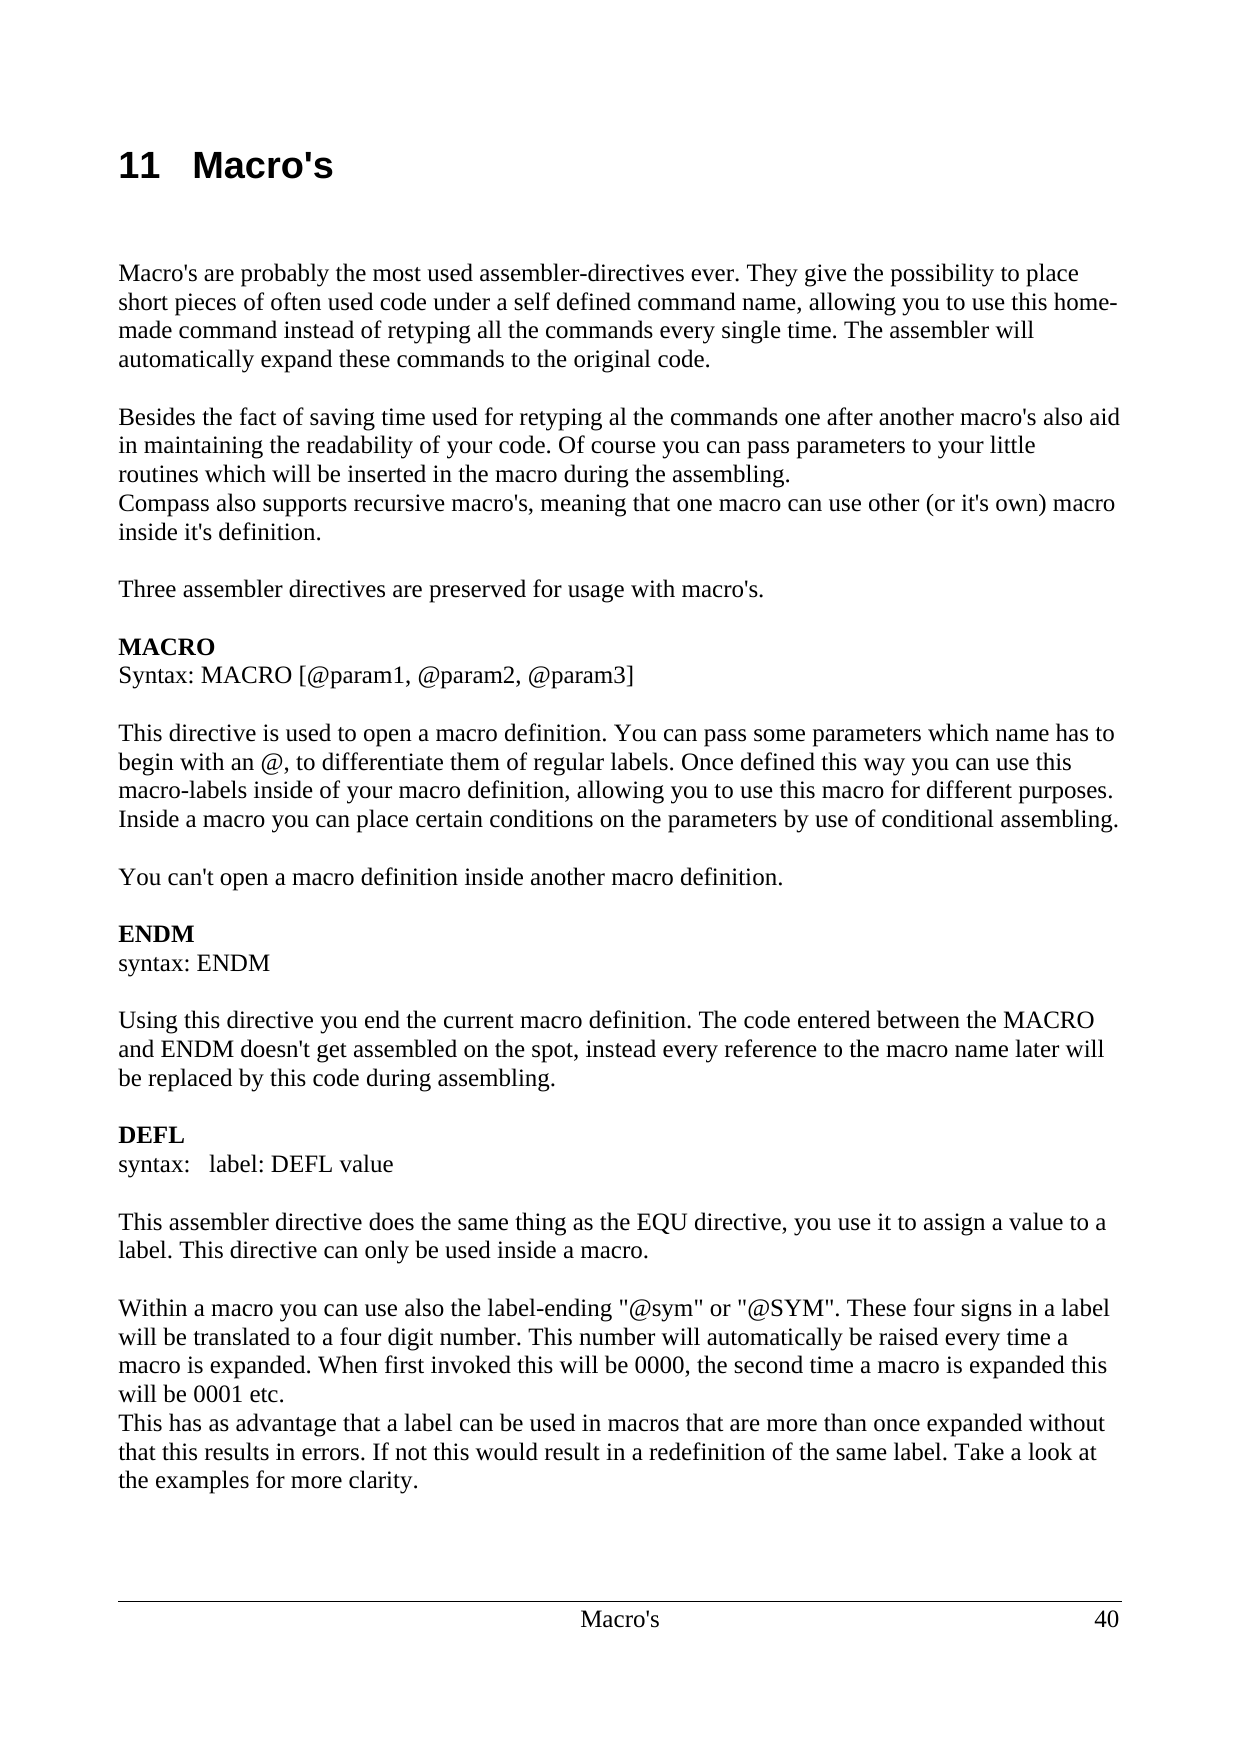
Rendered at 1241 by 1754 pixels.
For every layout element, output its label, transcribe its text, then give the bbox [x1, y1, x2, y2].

text syntax: label: DEFL value [118, 1149, 1122, 1178]
text MACRO [118, 632, 1122, 661]
text DEFL [118, 1121, 1122, 1149]
text Three assembler directives are preserved for usage with macro's. [118, 574, 1122, 603]
text This has as advantage that a label can be used in macros that are more than once expanded without that this results in errors. If not this would result in a redefinition of the same label. Take a look at the examples for more clarity. [118, 1408, 1122, 1494]
text You can't open a macro definition inside another macro definition. [118, 862, 1122, 891]
text Compass also supports recursive macro's, meaning that one macro can use other (or it's own) macro inside it's definition. [118, 488, 1122, 546]
text Syntax: MACRO [@param1, @param2, @param3] [118, 661, 1122, 689]
text Macro's are probably the most used assembler-directives ever. They give the possibility to place short pieces of often used code under a self defined command name, allowing you to use this home-made command instead of retyping all the commands every single time. The assembler will automatically expand these commands to the original code. [118, 258, 1122, 373]
text This directive is used to open a macro definition. You can pass some parameters which name has to begin with an @, to differentiate them of regular labels. Once defined this way you can use this macro-labels inside of your macro definition, allowing you to use this macro for different purposes. Inside a macro you can place certain conditions on the parameters by use of conditional assembling. [118, 718, 1122, 833]
text This assembler directive does the same thing as the EQU directive, you use it to assign a value to a label. This directive can only be used inside a macro. [118, 1207, 1122, 1264]
text ENDM [118, 919, 1122, 948]
subtitle Macro's [118, 143, 1122, 187]
text Besides the fact of saving time used for retyping al the commands one after another macro's also aid in maintaining the readability of your code. Of course you can pass parameters to your little routines which will be inserted in the macro during the assembling. [118, 402, 1122, 488]
text syntax: ENDM [118, 948, 1122, 977]
text Using this directive you end the current macro definition. The code entered between the MACRO and ENDM doesn't get assembled on the spot, instead every reference to the macro name later will be replaced by this code during assembling. [118, 1006, 1122, 1092]
text Within a macro you can use also the label-ending "@sym" or "@SYM". These four signs in a label will be translated to a four digit number. This number will automatically be raised every time a macro is expanded. When first invoked this will be 0000, the second time a macro is expanded this will be 0001 etc. [118, 1293, 1122, 1408]
